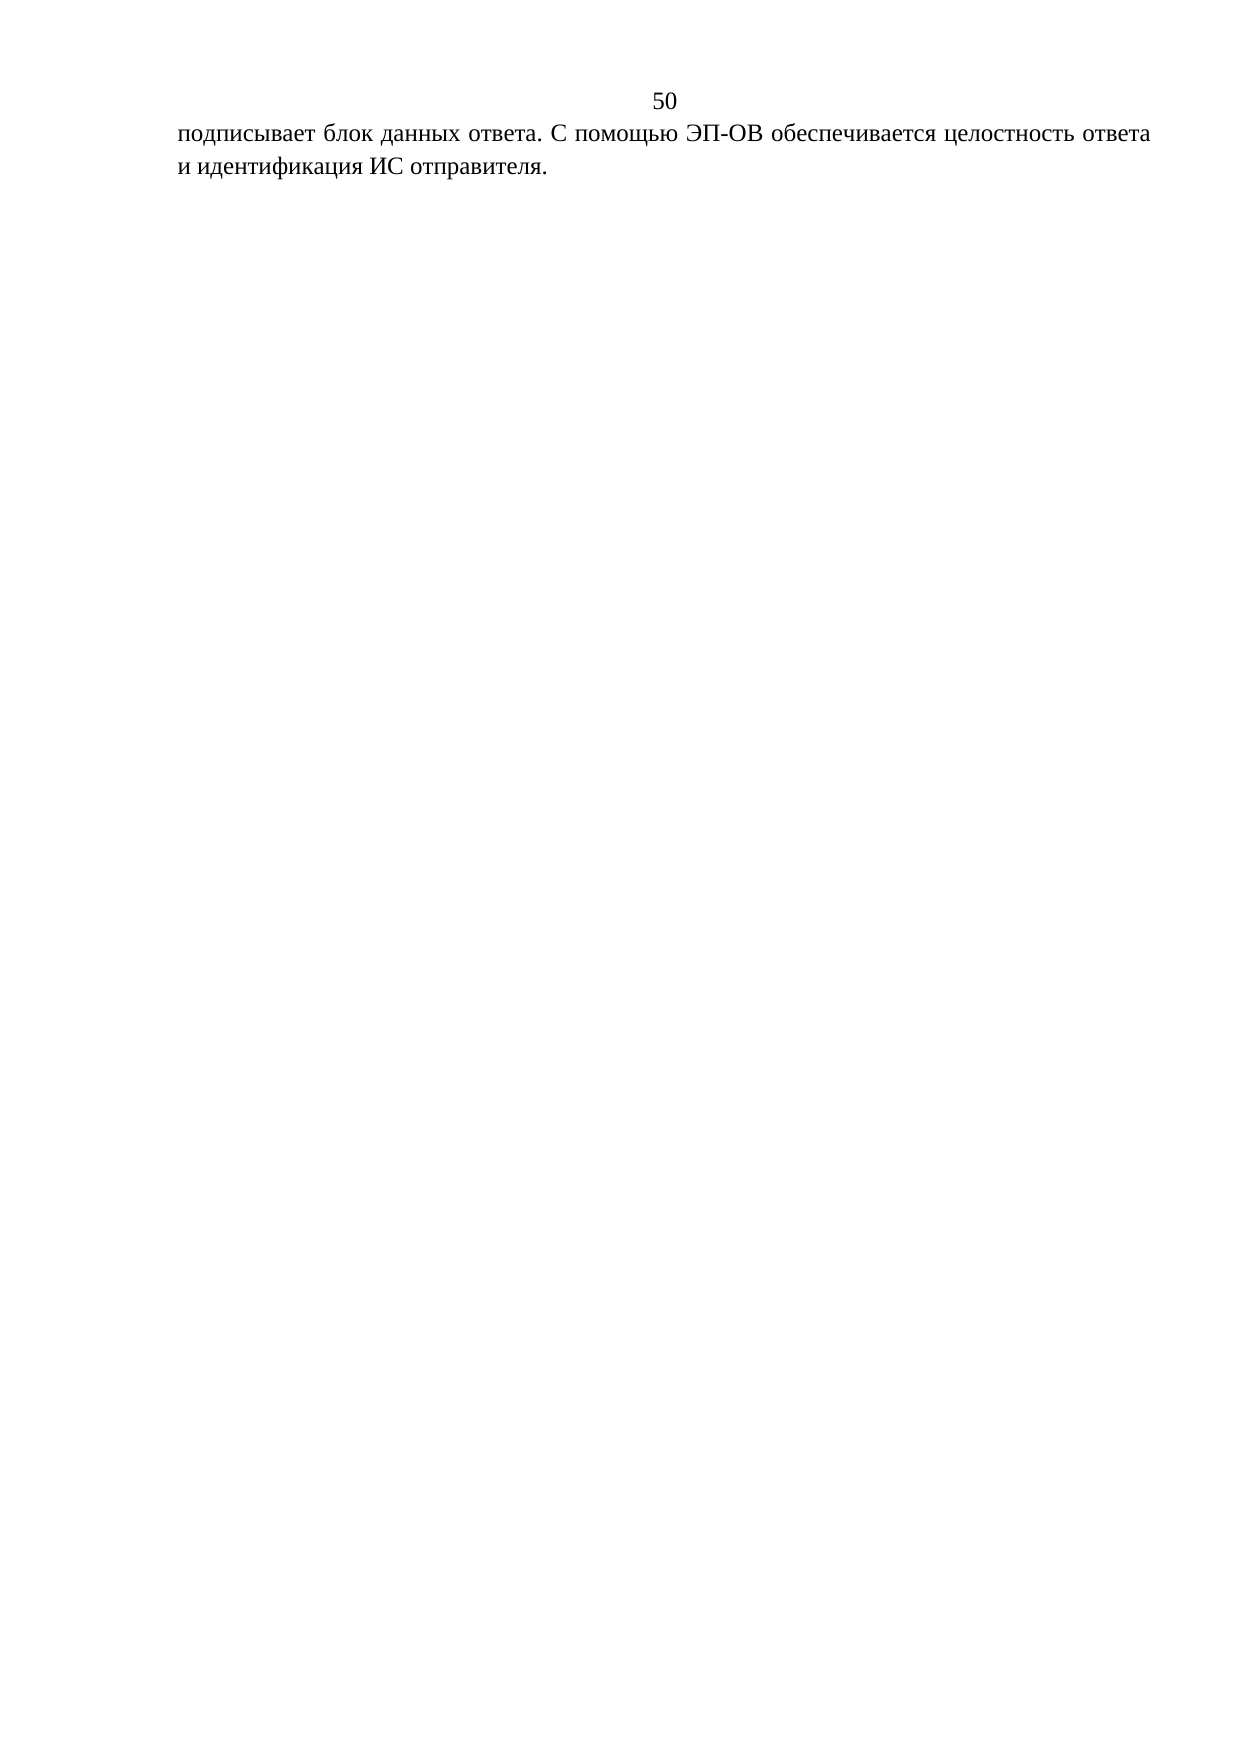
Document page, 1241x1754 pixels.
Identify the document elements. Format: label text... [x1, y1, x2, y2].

text подписывает блок данных ответа. С помощью ЭП-ОВ обеспечивается целостность ответа и идентификация ИС отправителя. [177, 118, 1152, 180]
